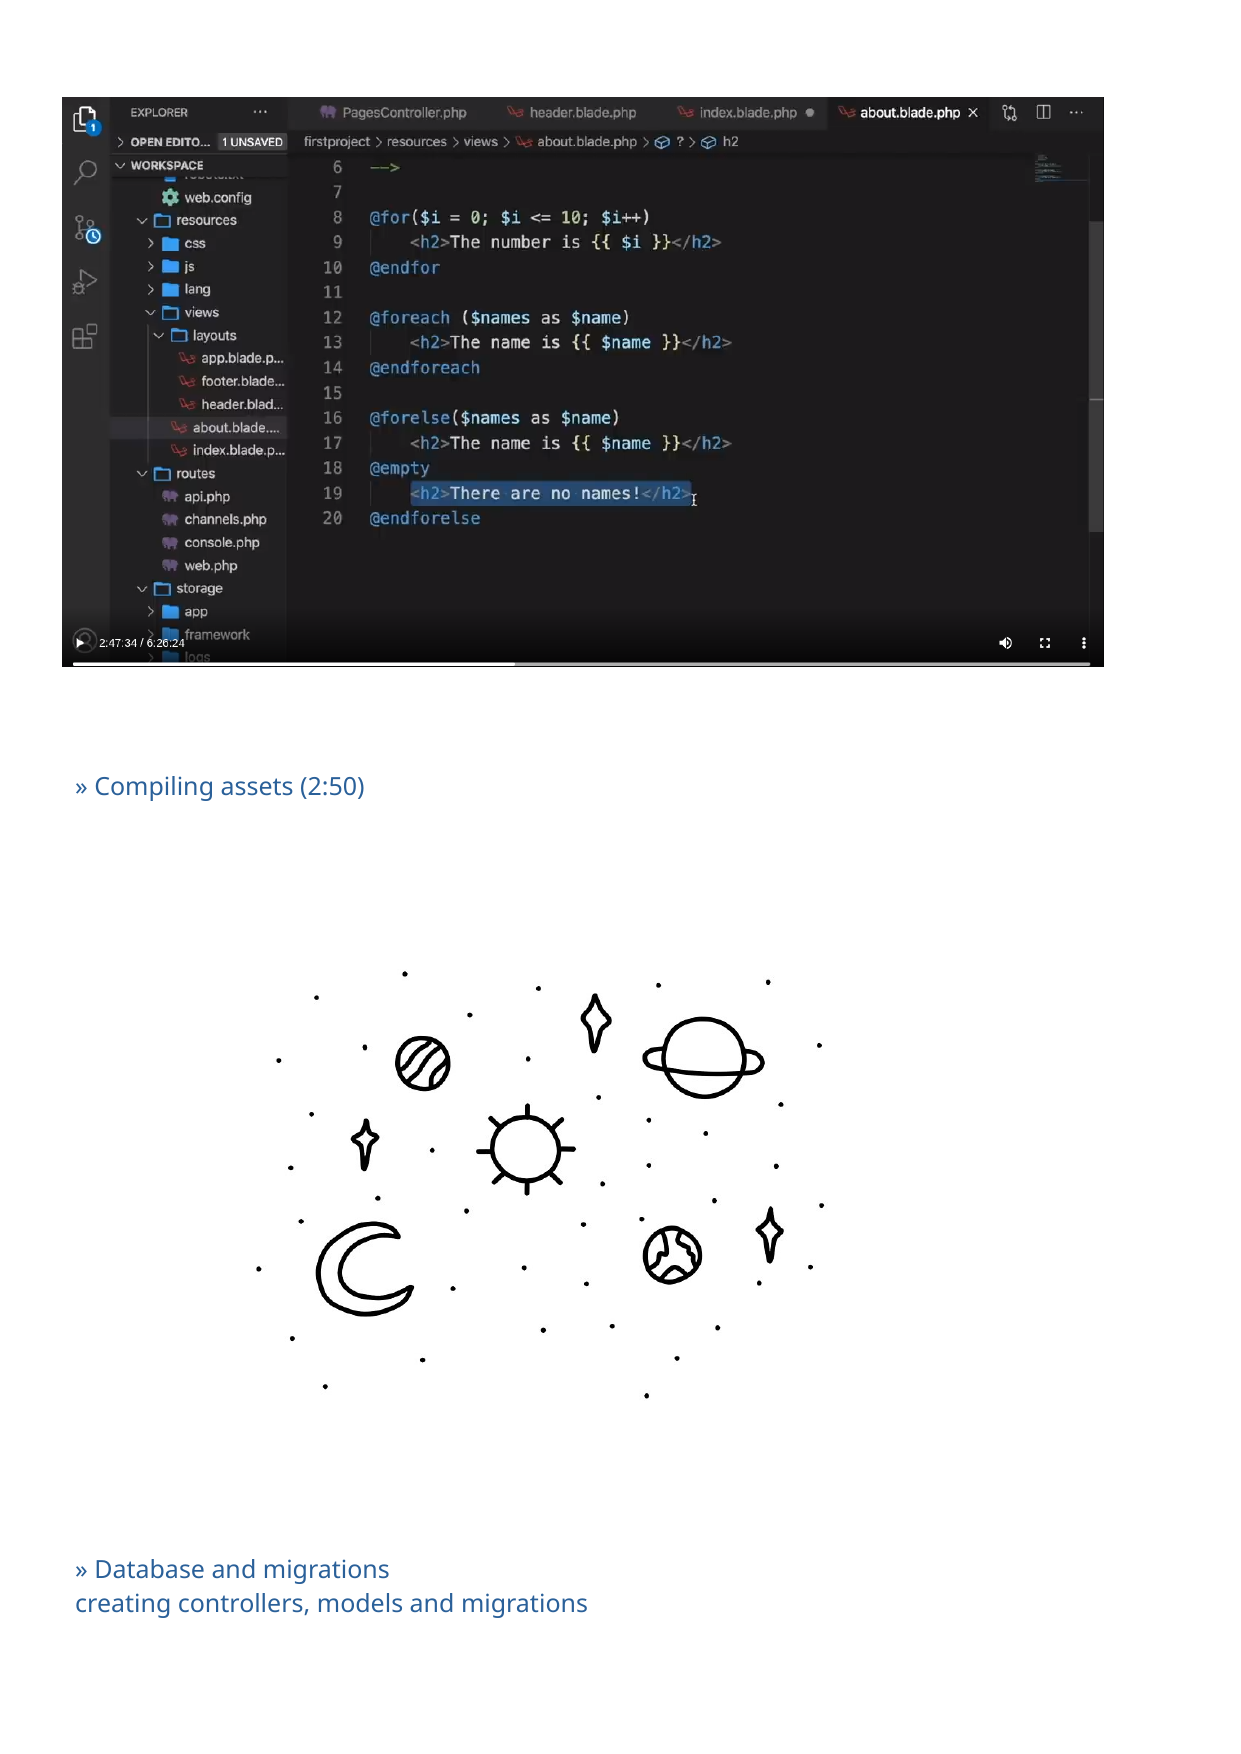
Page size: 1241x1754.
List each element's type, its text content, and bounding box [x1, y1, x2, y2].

text creating controllers, models and migrations [75, 1586, 1165, 1620]
picture [62, 97, 1104, 667]
text » Compiling assets (2:50) [75, 769, 1165, 803]
text » Database and migrations [75, 1552, 1165, 1586]
picture [172, 887, 910, 1424]
